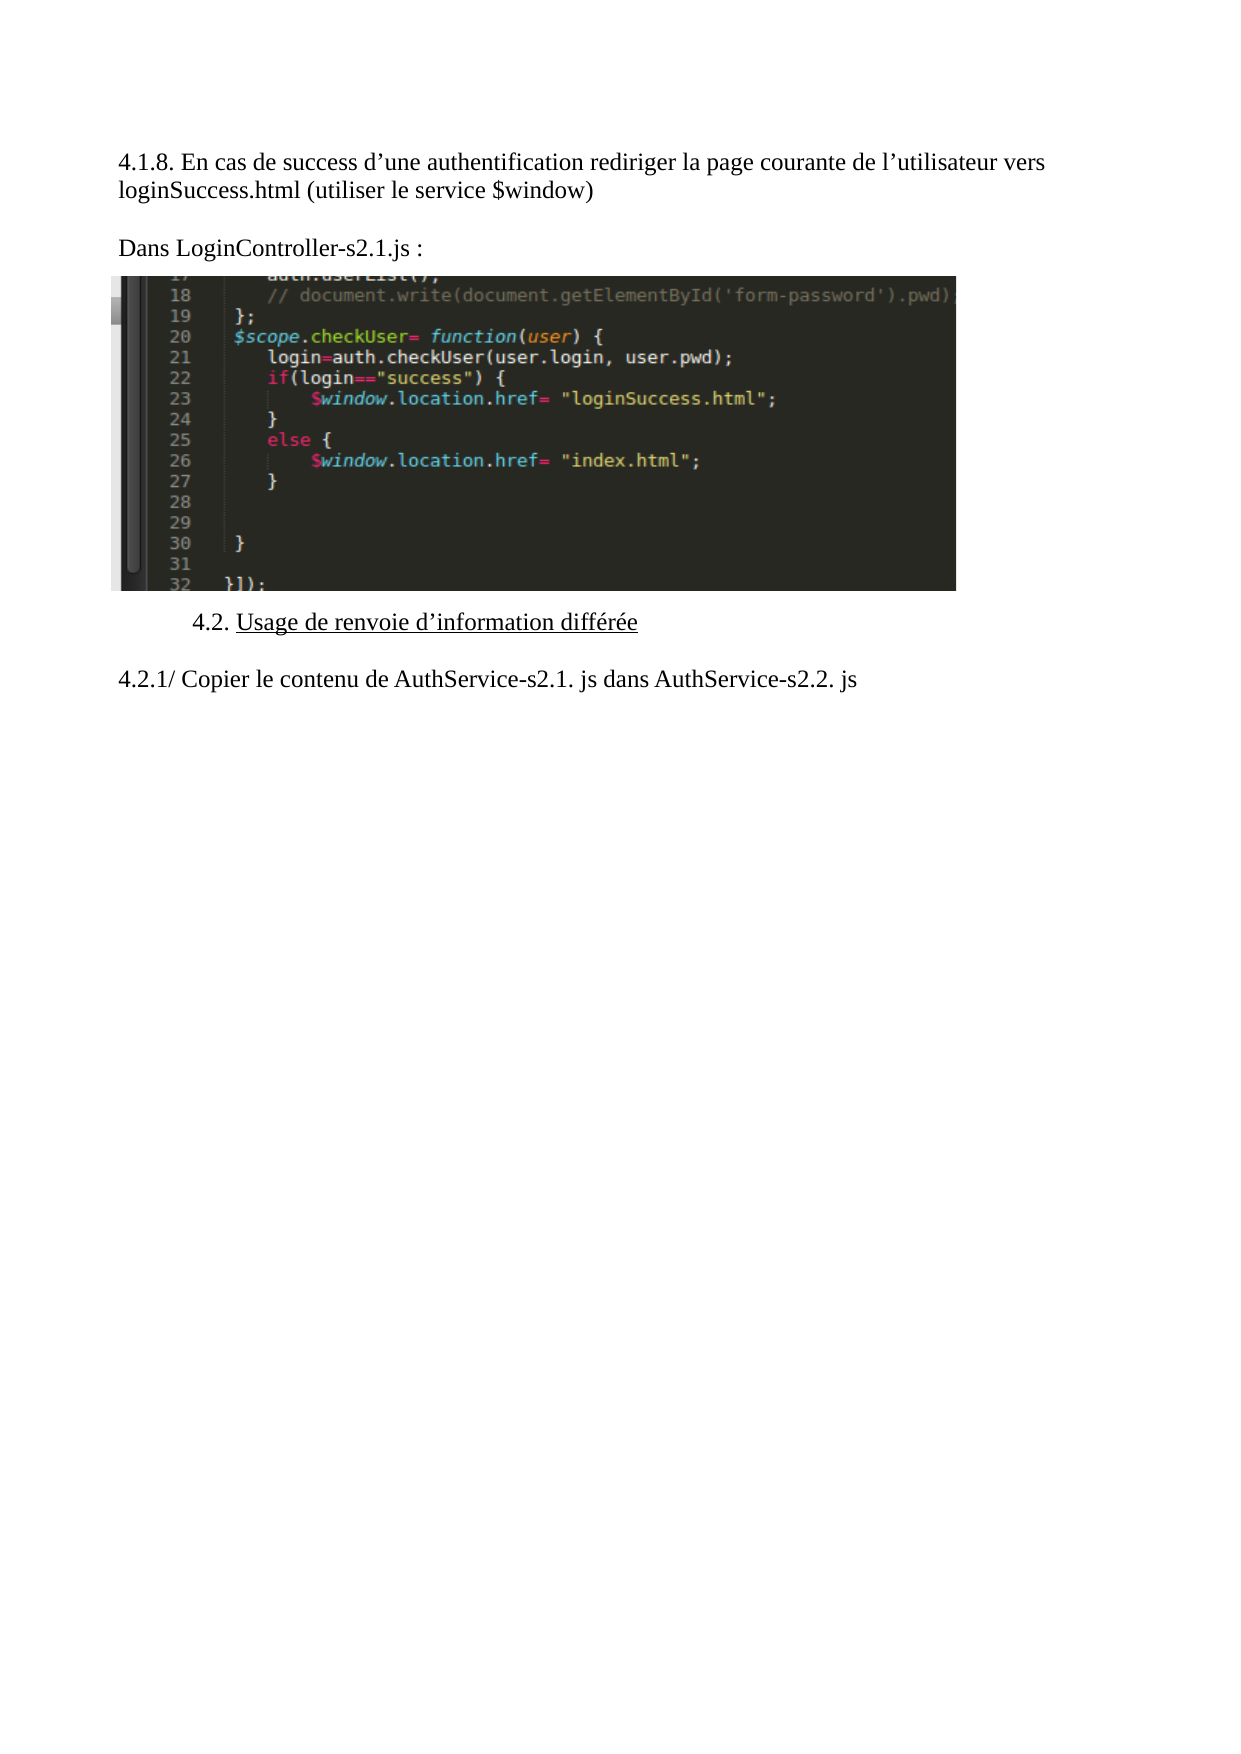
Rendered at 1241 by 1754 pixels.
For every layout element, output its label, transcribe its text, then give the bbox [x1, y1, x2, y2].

picture [111, 276, 957, 591]
text 4.2.1/ Copier le contenu de AuthService-s2.1. js dans AuthService-s2.2. js [118, 664, 1122, 693]
text Dans LoginController-s2.1.js : [118, 233, 1122, 262]
text loginSuccess.html (utiliser le service $window) [118, 176, 1122, 204]
text 4.2. Usage de renvoie d’information différée [118, 607, 1122, 636]
text 4.1.8. En cas de success d’une authentification rediriger la page courante de l’utilisateur vers [118, 147, 1122, 176]
